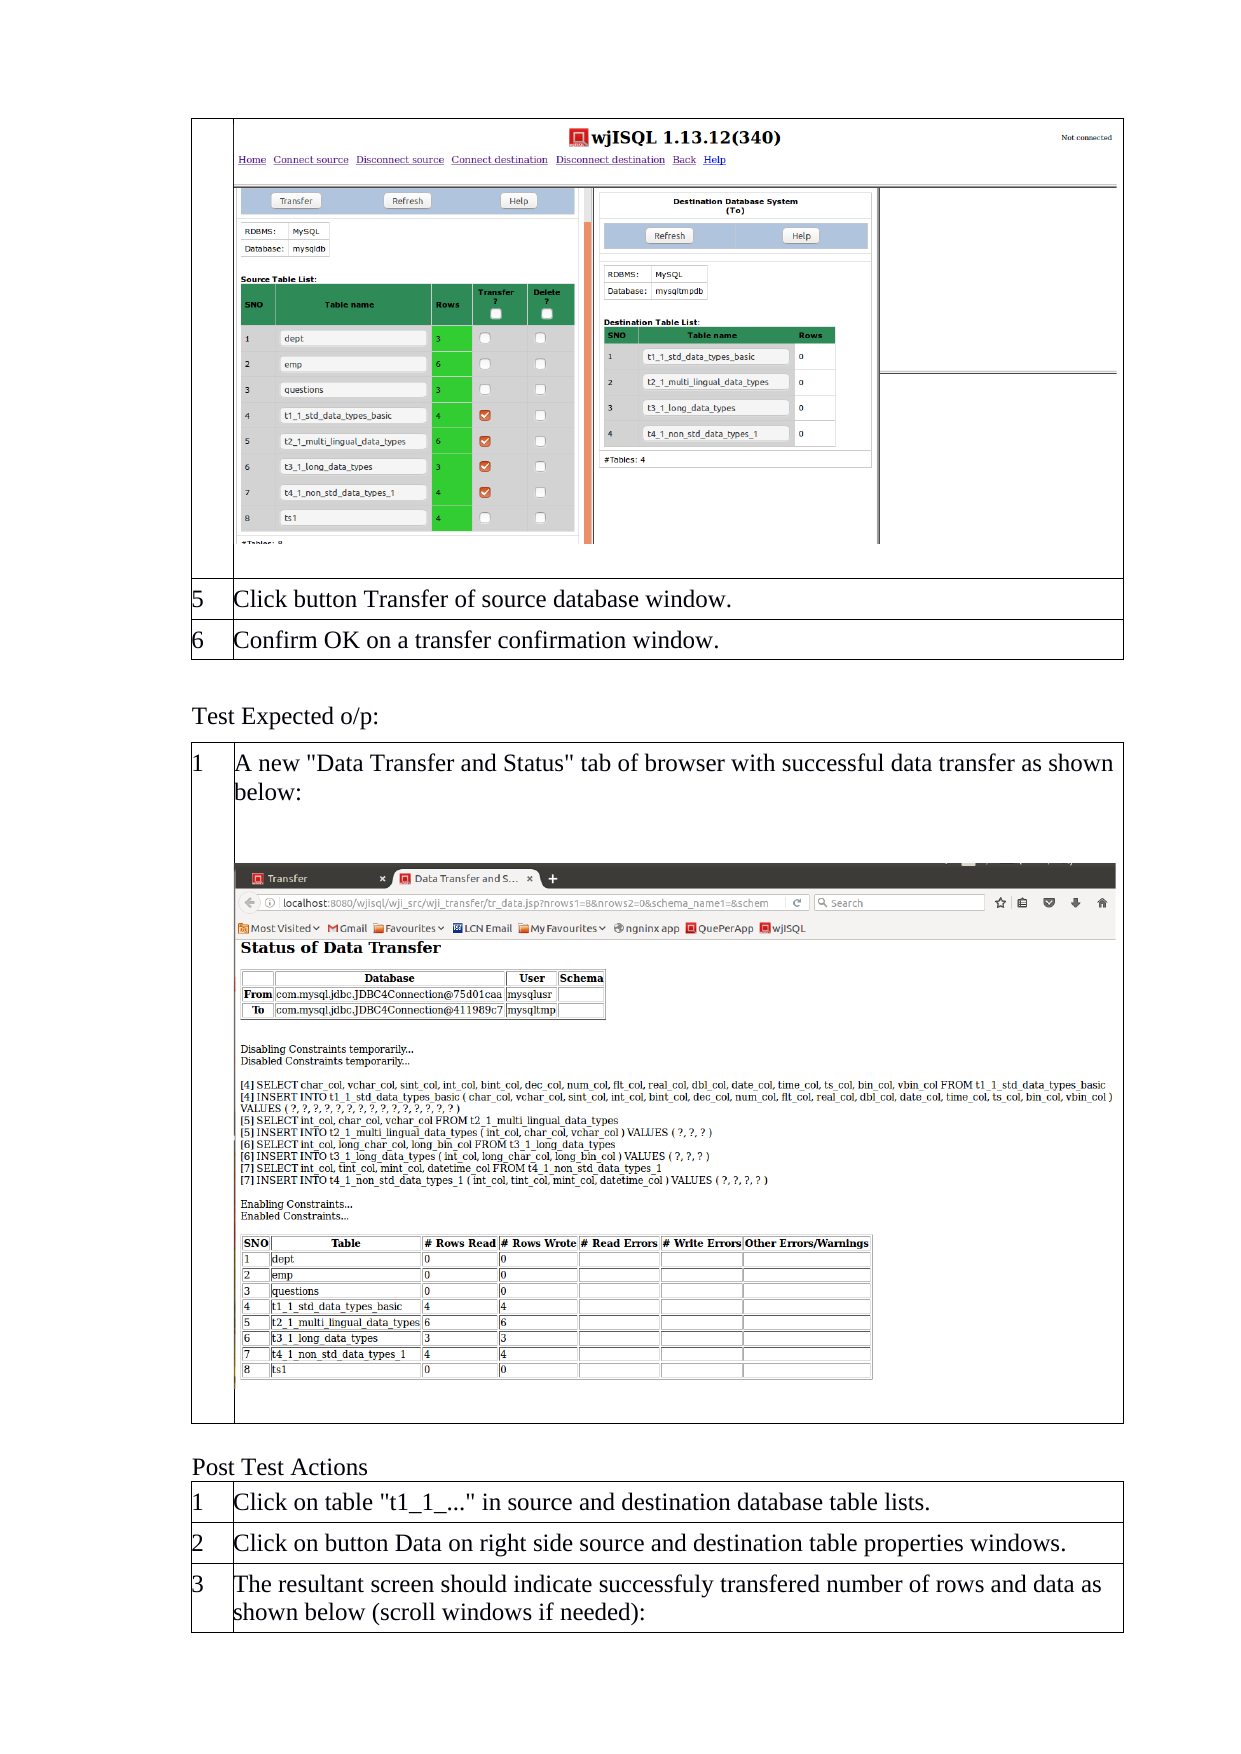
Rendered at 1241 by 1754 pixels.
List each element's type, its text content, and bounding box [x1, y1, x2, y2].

table_header 1 [192, 1482, 233, 1522]
table_cell [192, 119, 233, 578]
table_cell 3 [192, 1564, 233, 1632]
table_cell Click on button Data on right side source and destination table properties windows. [234, 1523, 1123, 1562]
text Post Test Actions [118, 1452, 1122, 1481]
table_cell 2 [192, 1523, 233, 1562]
table_header 1 [192, 743, 234, 1423]
table_cell Confirm OK on a transfer confirmation window. [234, 620, 1123, 659]
table_cell 5 [192, 579, 233, 618]
text Test Expected o/p: [118, 701, 1122, 730]
table_cell The resultant screen should indicate successfuly transfered number of rows and data as shown below (scroll windows if needed): [234, 1564, 1123, 1632]
table_cell Click button Transfer of source database window. [234, 579, 1123, 618]
table_cell [234, 119, 1123, 578]
table_cell 6 [192, 620, 233, 659]
picture [233, 124, 1117, 544]
table_header A new "Data Transfer and Status" tab of browser with successful data transfer as shown below: [235, 743, 1123, 1423]
picture [233, 863, 1116, 1389]
table_header Click on table "t1_1_..." in source and destination database table lists. [234, 1482, 1123, 1522]
